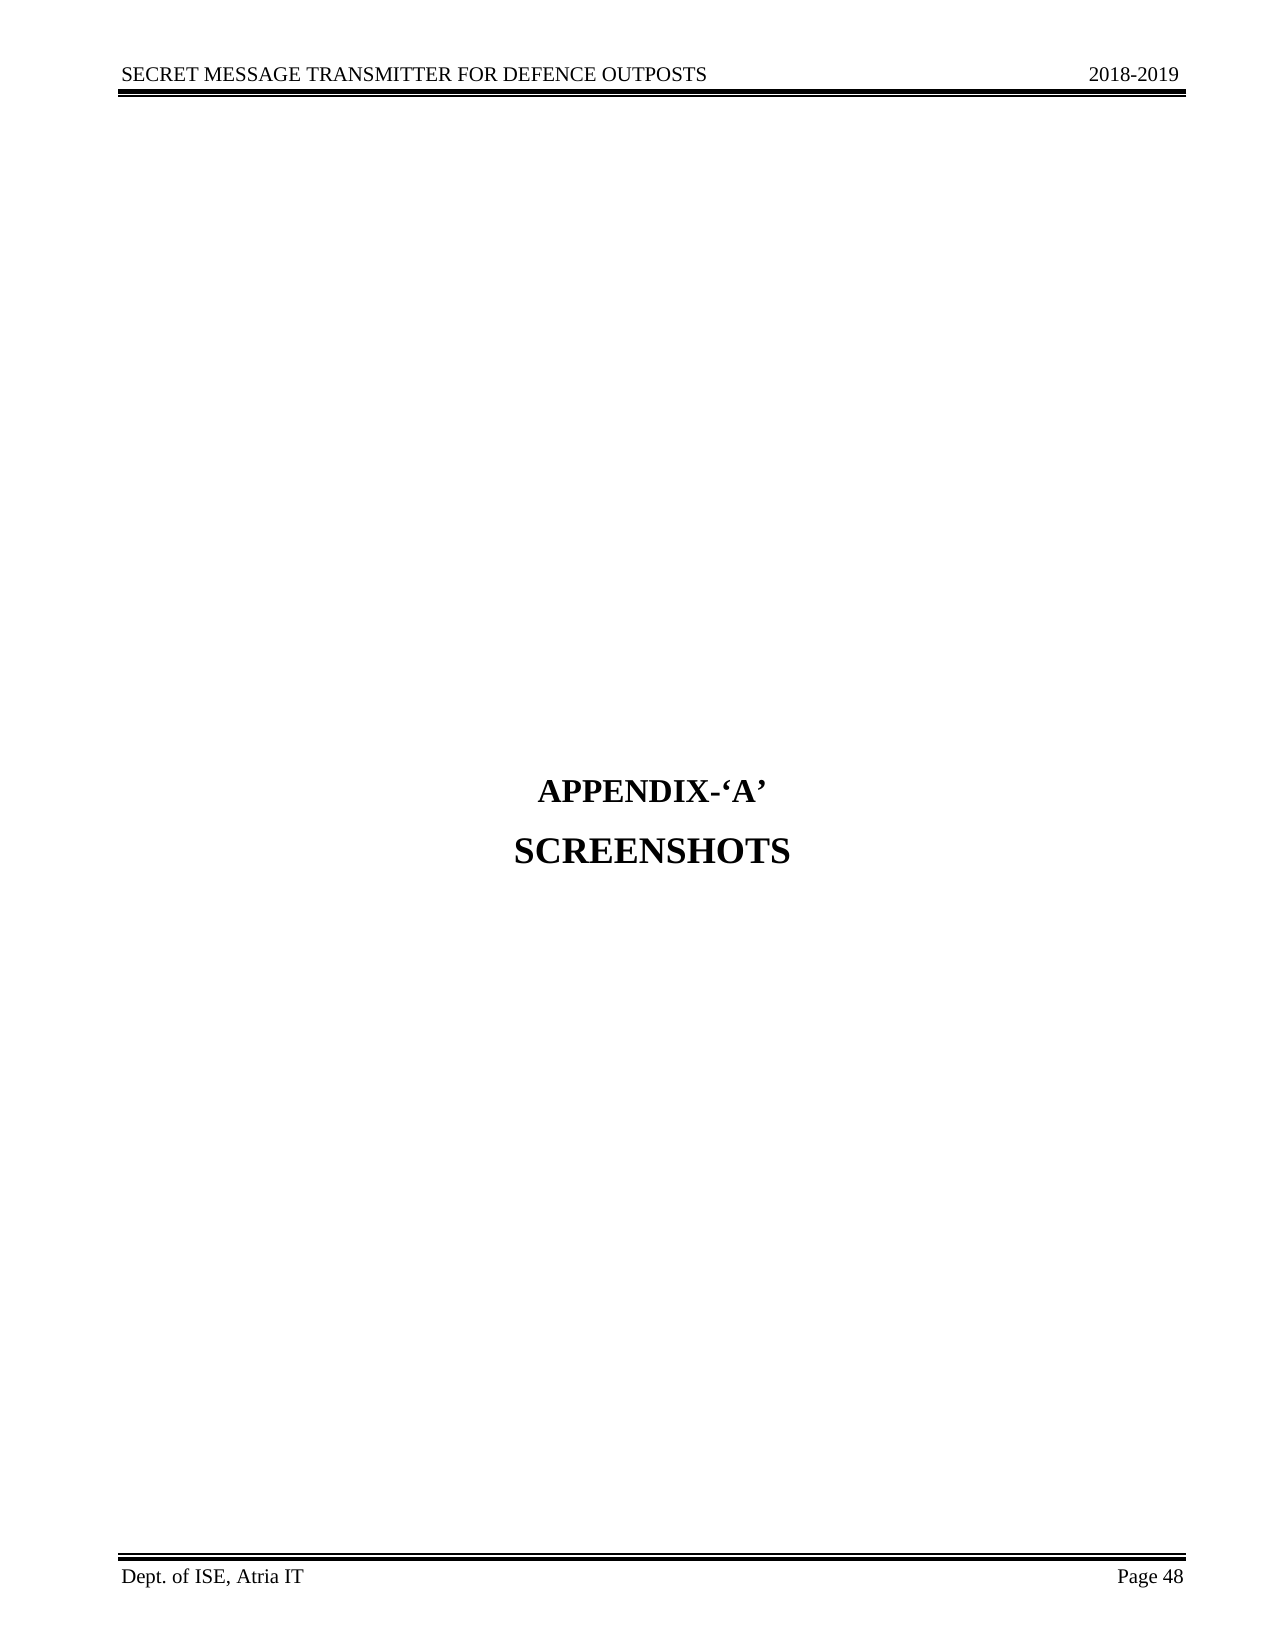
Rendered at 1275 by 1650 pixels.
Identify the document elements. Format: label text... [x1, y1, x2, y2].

text APPENDIX-‘A’ [118, 771, 1186, 809]
text SCREENSHOTS [118, 828, 1186, 872]
